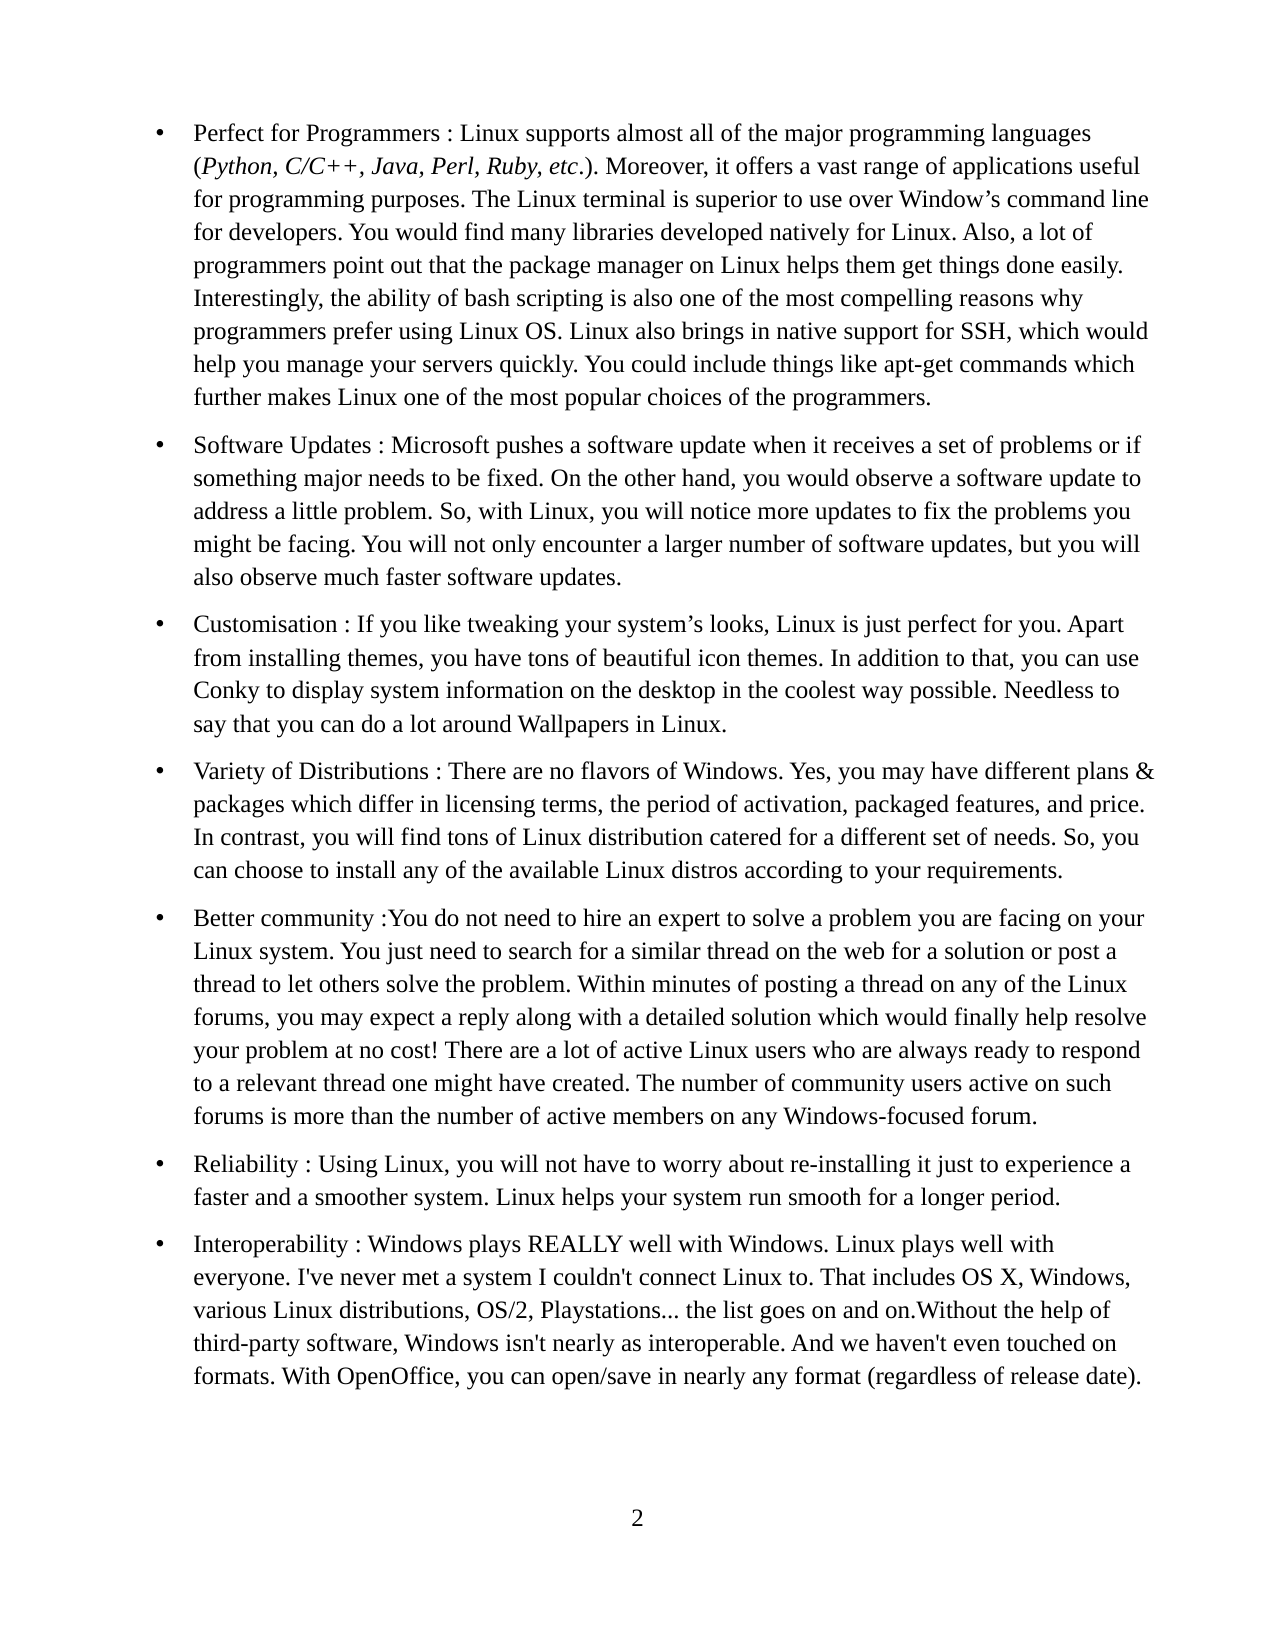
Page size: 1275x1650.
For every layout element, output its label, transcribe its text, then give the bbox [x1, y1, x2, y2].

list Reliability : Using Linux, you will not have to worry about re-installing it just to experience a faster and a smoother system. Linux helps your system run smooth for a longer period. [156, 1149, 1157, 1210]
list Perfect for Programmers : Linux supports almost all of the major programming languages (Python, C/C++, Java, Perl, Ruby, etc.). Moreover, it offers a vast range of applications useful for programming purposes. The Linux terminal is superior to use over Window’s command line for developers. You would find many libraries developed natively for Linux. Also, a lot of programmers point out that the package manager on Linux helps them get things done easily. Interestingly, the ability of bash scripting is also one of the most compelling reasons why programmers prefer using Linux OS. Linux also brings in native support for SSH, which would help you manage your servers quickly. You could include things like apt-get commands which further makes Linux one of the most popular choices of the programmers. [156, 118, 1157, 411]
list Interoperability : Windows plays REALLY well with Windows. Linux plays well with everyone. I've never met a system I couldn't connect Linux to. That includes OS X, Windows, various Linux distributions, OS/2, Playstations... the list goes on and on.Without the help of third-party software, Windows isn't nearly as interoperable. And we haven't even touched on formats. With OpenOffice, you can open/save in nearly any format (regardless of release date). [156, 1229, 1157, 1390]
list Better community :You do not need to hire an expert to solve a problem you are facing on your Linux system. You just need to search for a similar thread on the web for a solution or post a thread to let others solve the problem. Within minutes of posting a thread on any of the Linux forums, you may expect a reply along with a detailed solution which would finally help resolve your problem at no cost! There are a lot of active Linux users who are always ready to respond to a relevant thread one might have created. The number of community users active on such forums is more than the number of active members on any Windows-focused forum. [156, 903, 1157, 1130]
list Variety of Distributions : There are no flavors of Windows. Yes, you may have different plans & packages which differ in licensing terms, the period of activation, packaged features, and price. In contrast, you will find tons of Linux distribution catered for a different set of needs. So, you can choose to install any of the available Linux distros according to your requirements. [156, 756, 1157, 884]
list Customisation : If you like tweaking your system’s looks, Linux is just perfect for you. Apart from installing themes, you have tons of beautiful icon themes. In addition to that, you can use Conky to display system information on the desktop in the coolest way possible. Needless to say that you can do a lot around Wallpapers in Linux. [156, 609, 1157, 737]
list Software Updates : Microsoft pushes a software update when it receives a set of problems or if something major needs to be fixed. On the other hand, you would observe a software update to address a little problem. So, with Linux, you will notice more updates to fix the problems you might be facing. You will not only encounter a larger number of software updates, but you will also observe much faster software updates. [156, 430, 1157, 591]
